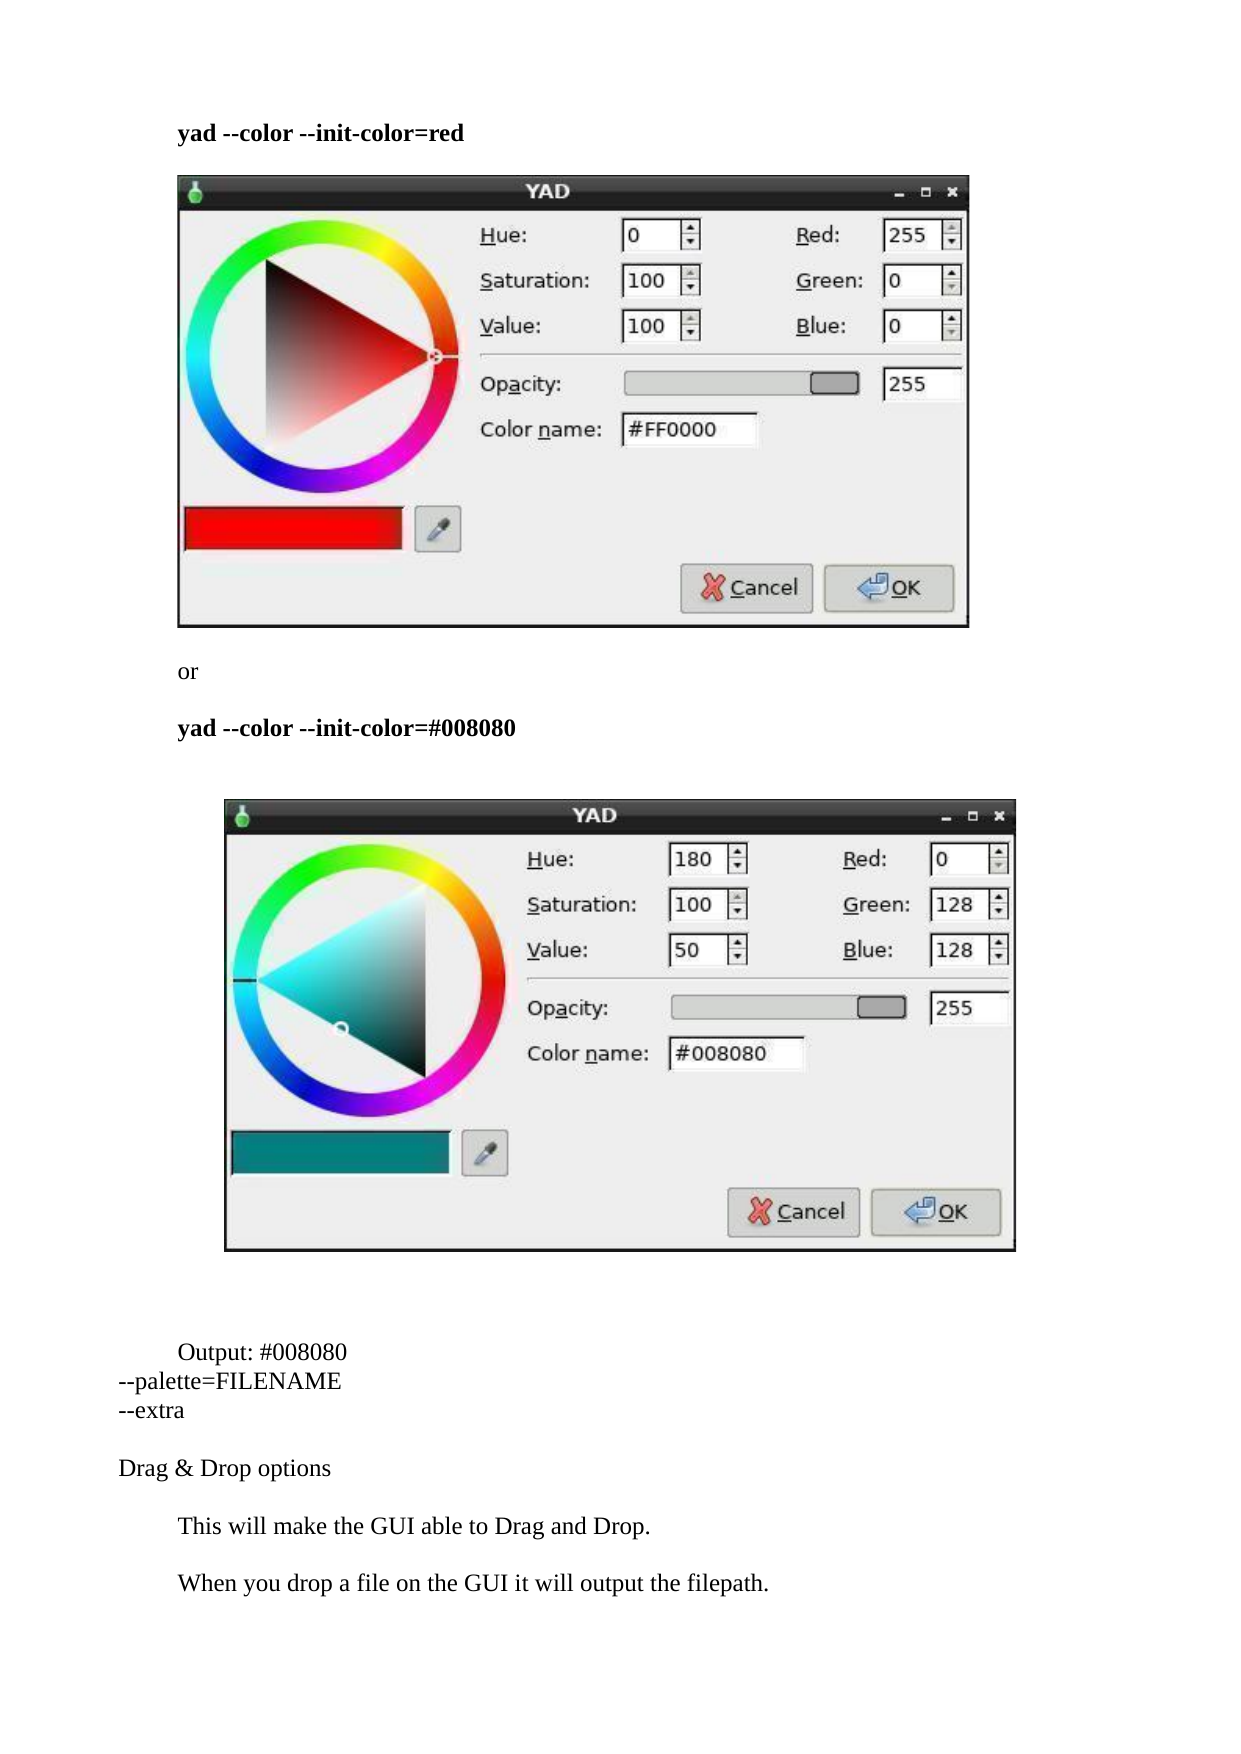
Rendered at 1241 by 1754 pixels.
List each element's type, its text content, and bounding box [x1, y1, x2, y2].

list This will make the GUI able to Drag and Drop. When you drop a file on the GUI it will output the filepath. [177, 1482, 1122, 1626]
picture [177, 175, 970, 628]
subtitle --palette=FILENAME [118, 1366, 1122, 1395]
subtitle Drag & Drop options [118, 1453, 1122, 1482]
picture [224, 799, 1017, 1252]
list Output: #008080 [177, 1280, 1122, 1366]
subtitle --extra [118, 1395, 1122, 1424]
list yad --color --init-color=red or yad --color --init-color=#008080 [177, 118, 1122, 800]
